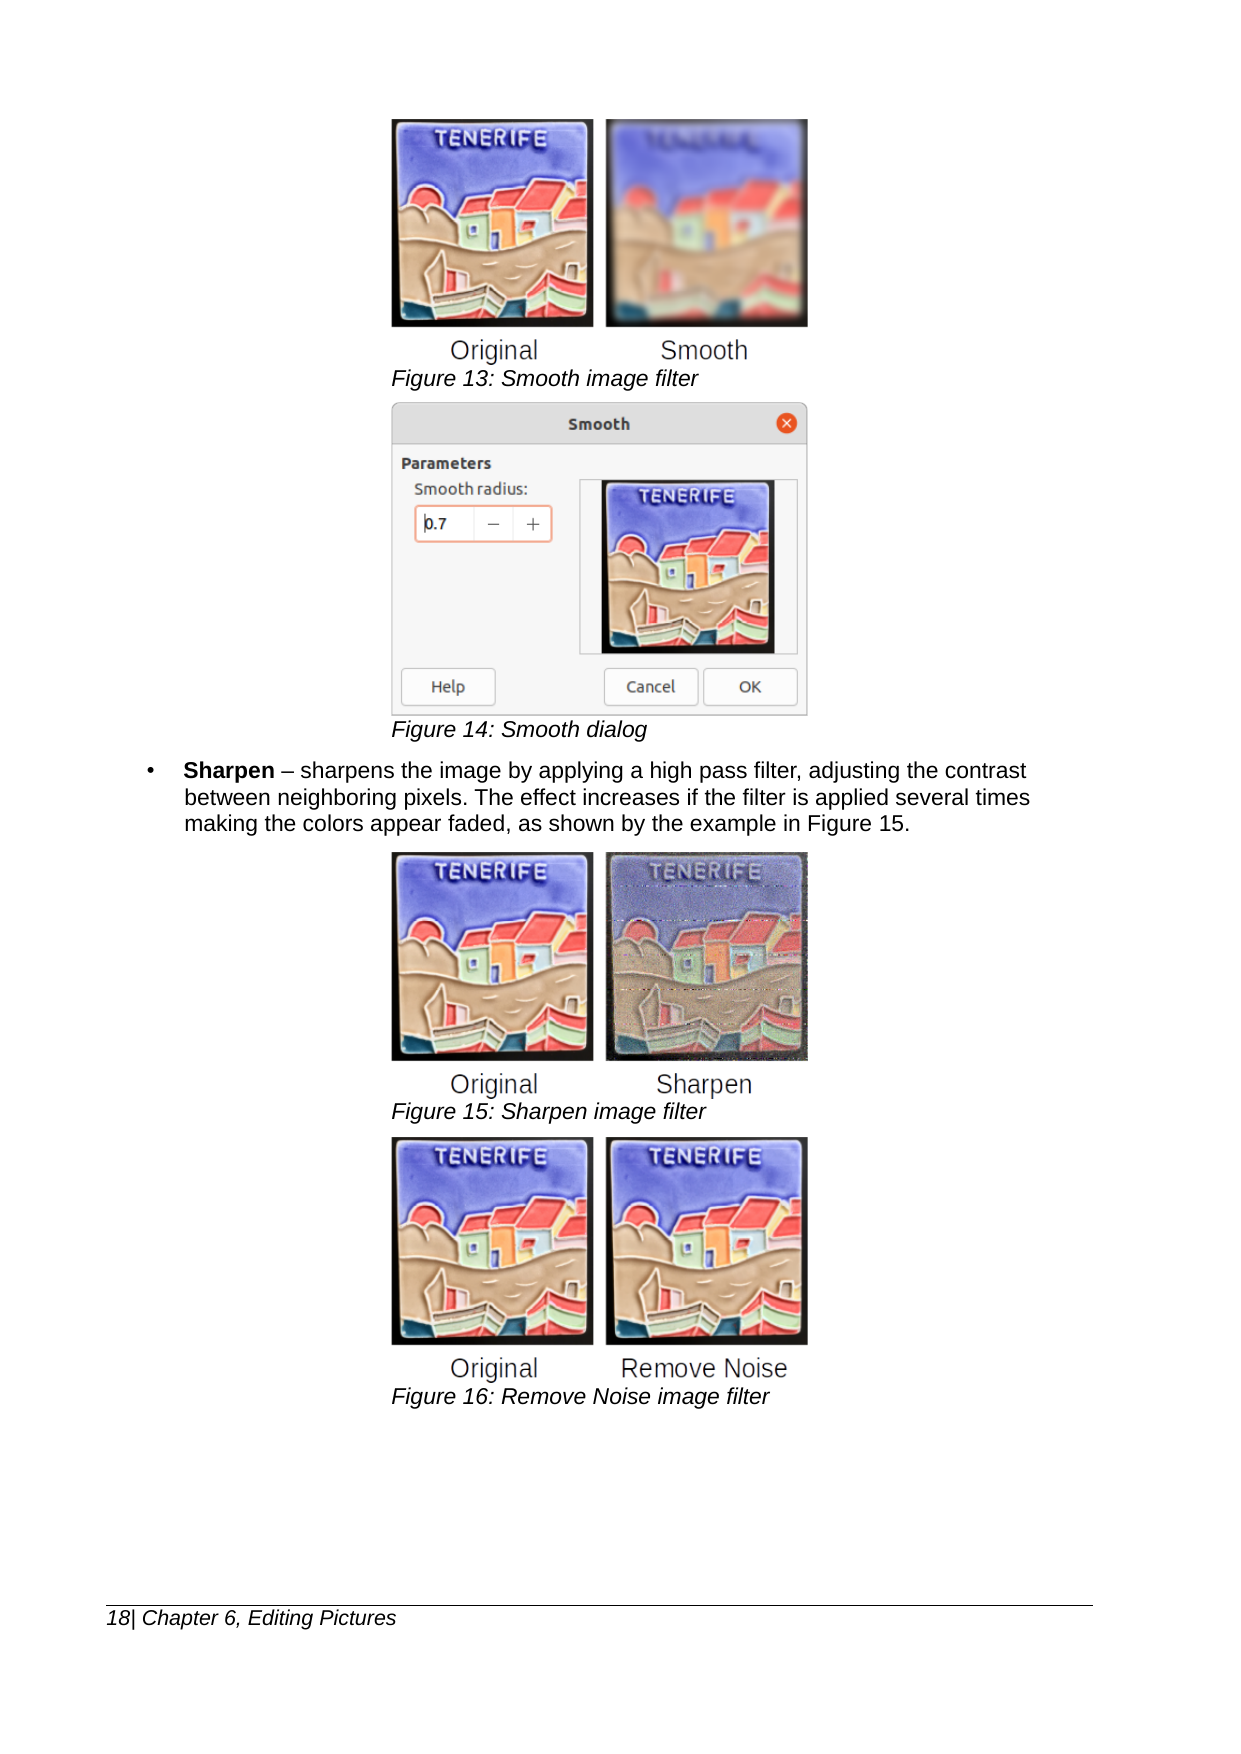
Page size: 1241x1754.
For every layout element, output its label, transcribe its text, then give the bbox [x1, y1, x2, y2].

text Figure 13: Smooth image filter [391, 365, 808, 391]
text Figure 15: Sharpen image filter [391, 1099, 808, 1124]
picture [391, 1136, 808, 1383]
picture [391, 118, 808, 365]
picture [391, 851, 808, 1099]
picture [391, 402, 808, 716]
list Sharpen – sharpens the image by applying a high pass filter, adjusting the contrast between neighboring pixels. The effect increases if the filter is applied several times making the colors appear faded, as shown by the example in Figure 15. [144, 754, 1093, 839]
text Figure 16: Remove Noise image filter [391, 1383, 808, 1409]
text Figure 14: Smooth dialog [391, 716, 808, 742]
